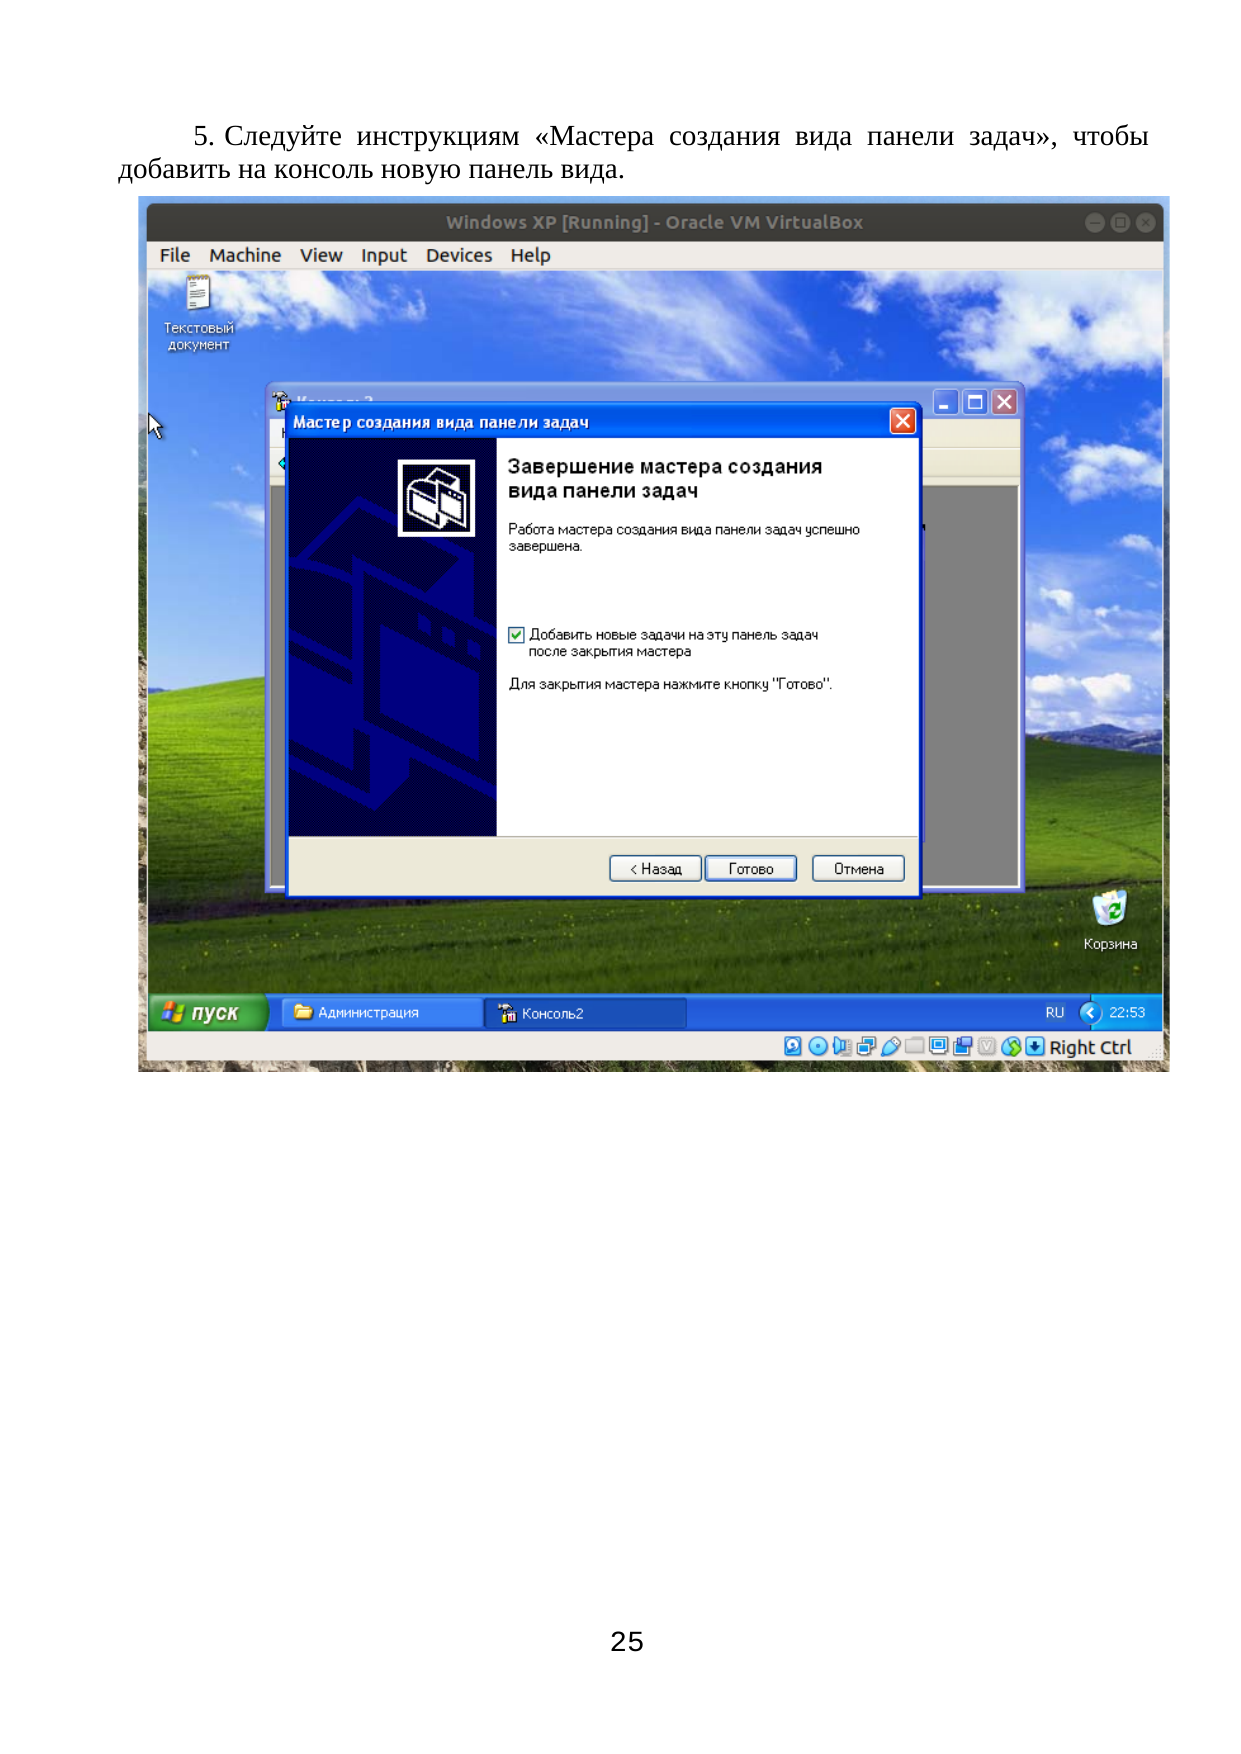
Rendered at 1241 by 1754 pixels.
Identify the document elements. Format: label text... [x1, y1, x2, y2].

picture [138, 196, 1170, 1072]
list Следуйте инструкциям «Мастера создания вида панели задач», чтобы добавить на консоль новую панель вида. [118, 118, 1149, 185]
